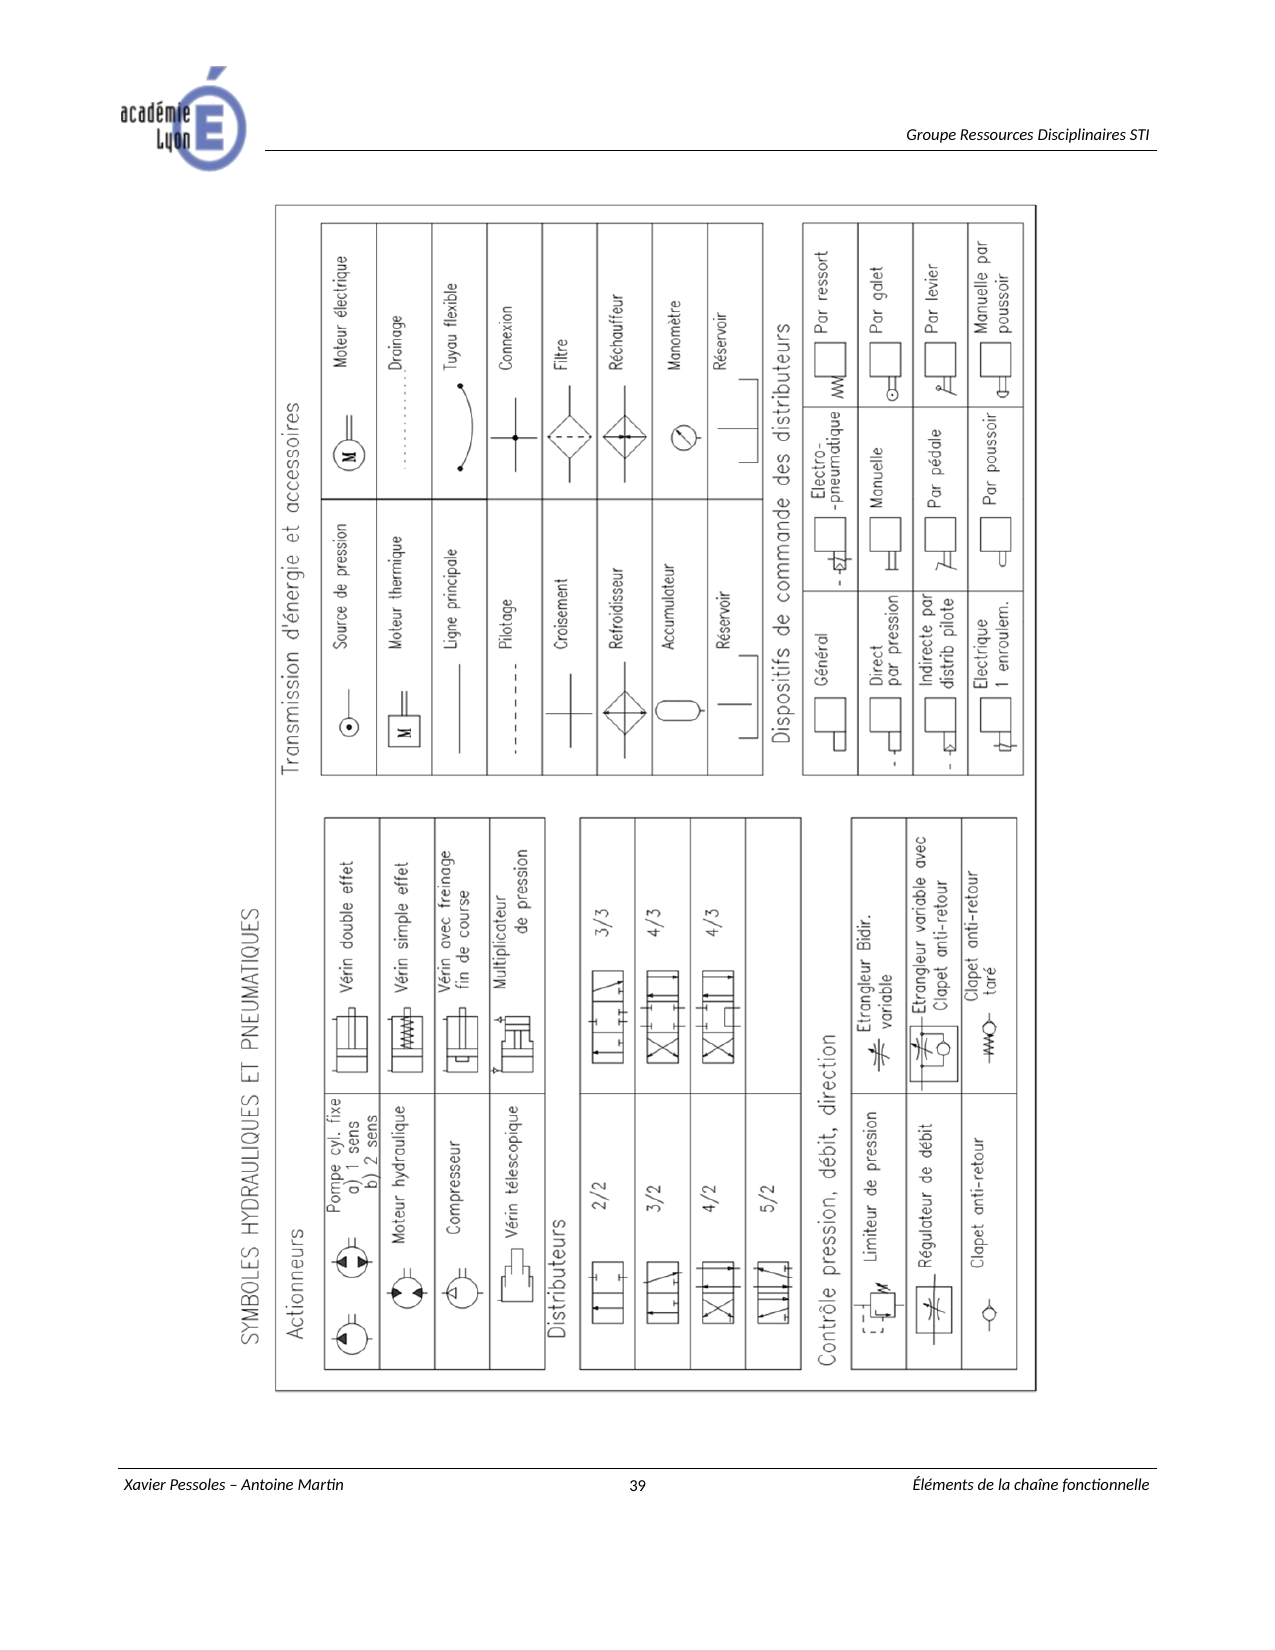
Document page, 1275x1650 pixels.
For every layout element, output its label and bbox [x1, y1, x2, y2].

picture [236, 200, 1039, 1395]
picture [121, 66, 247, 173]
